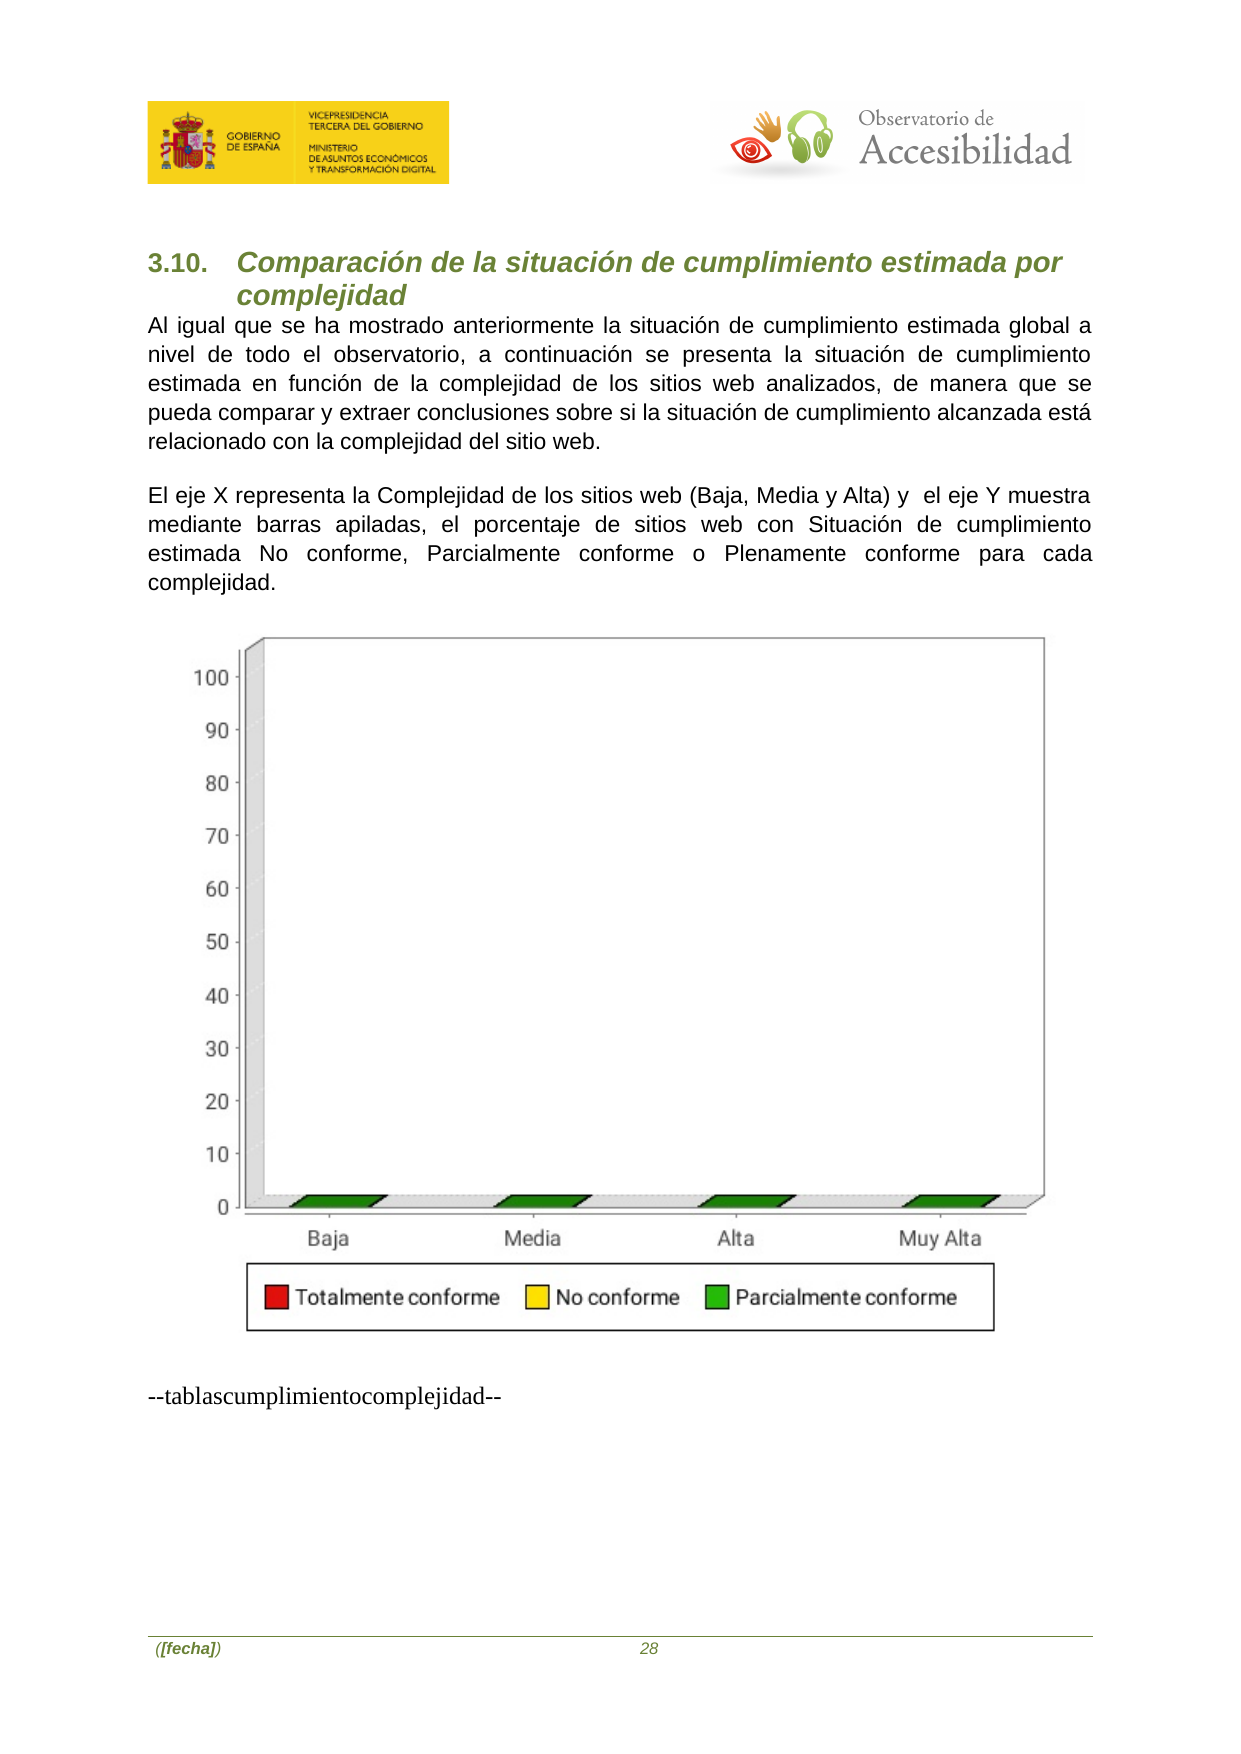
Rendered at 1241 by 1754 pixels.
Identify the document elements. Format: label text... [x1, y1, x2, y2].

text El eje X representa la Complejidad de los sitios web (Baja, Media y Alta) y el eje Y muestra mediante barras apiladas, el porcentaje de sitios web con Situación de cumplimiento estimada No conforme, Parcialmente conforme o Plenamente conforme para cada complejidad. [148, 482, 1092, 595]
text --tablascumplimientocomplejidad-- [148, 1381, 1092, 1410]
text Al igual que se ha mostrado anteriormente la situación de cumplimiento estimada global a nivel de todo el observatorio, a continuación se presenta la situación de cumplimiento estimada en función de la complejidad de los sitios web analizados, de manera que se pueda comparar y extraer conclusiones sobre si la situación de cumplimiento alcanzada está relacionado con la complejidad del sitio web. [148, 312, 1092, 454]
subtitle Comparación de la situación de cumplimiento estimada por complejidad [148, 245, 1092, 312]
picture [710, 101, 1086, 184]
picture [178, 622, 1062, 1333]
picture [147, 101, 450, 184]
